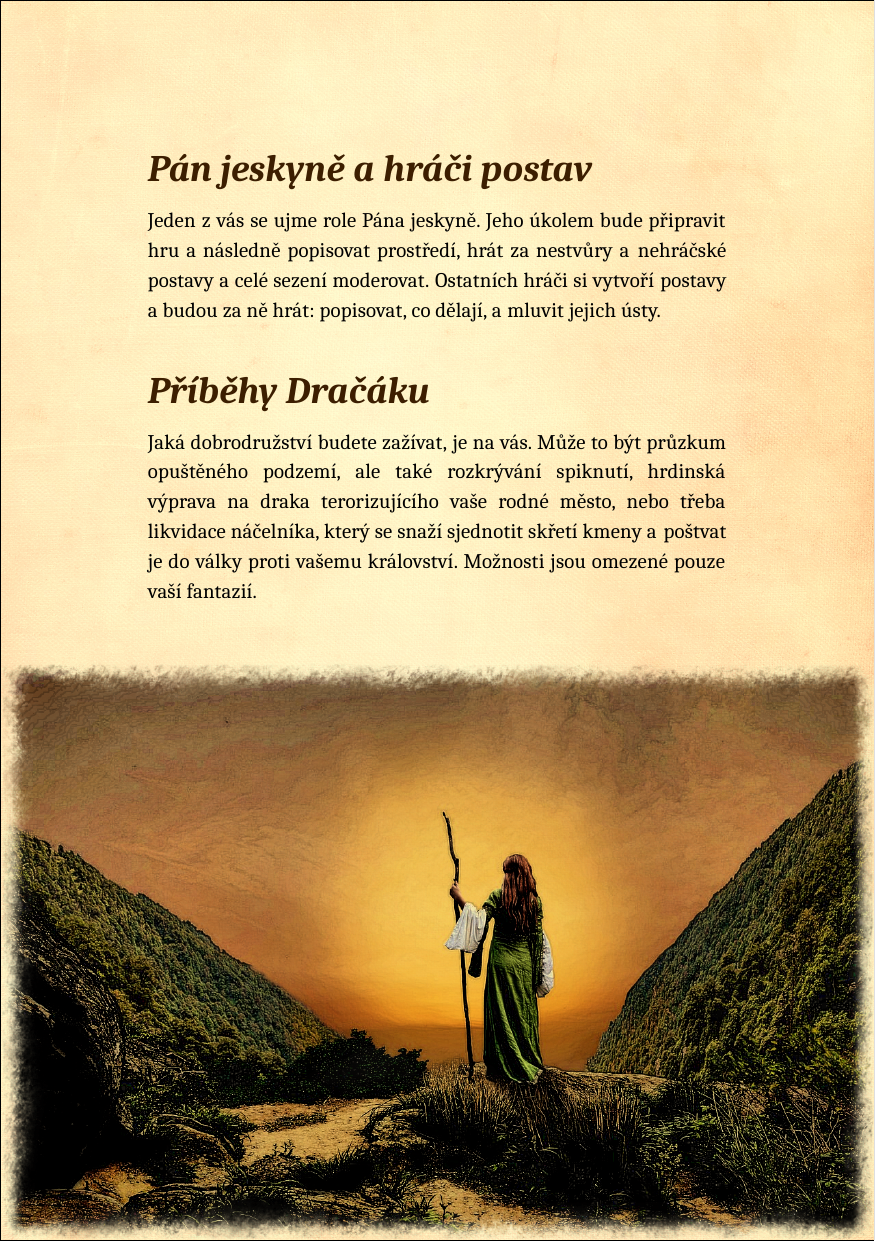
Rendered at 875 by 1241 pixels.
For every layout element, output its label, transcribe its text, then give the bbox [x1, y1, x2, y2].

picture [0, 1, 874, 1241]
subtitle Příběhy Dračáku [148, 369, 726, 413]
subtitle Pán jeskyně a⁠ hráči postav [148, 148, 726, 191]
text Jeden z⁠ vás se ujme role Pána jeskyně. Jeho úkolem bude připravit hru a⁠ následně popisovat prostředí, hrát za nestvůry a⁠ nehráčské postavy a⁠ celé sezení moderovat. Ostatních hráči si vytvoří postavy a⁠ budou za ně hrát: popisovat, co dělají, a⁠ mluvit jejich ústy. [148, 208, 726, 322]
text Jaká dobrodružství budete zažívat, je na vás. Může to být průzkum opuštěného podzemí, ale také rozkrývání spiknutí, hrdinská výprava na draka terorizujícího vaše rodné město, nebo třeba likvidace náčelníka, který se snaží sjednotit skřetí kmeny a⁠ poštvat je do války proti vašemu království. Možnosti jsou omezené pouze vaší fantazií. [148, 430, 726, 604]
